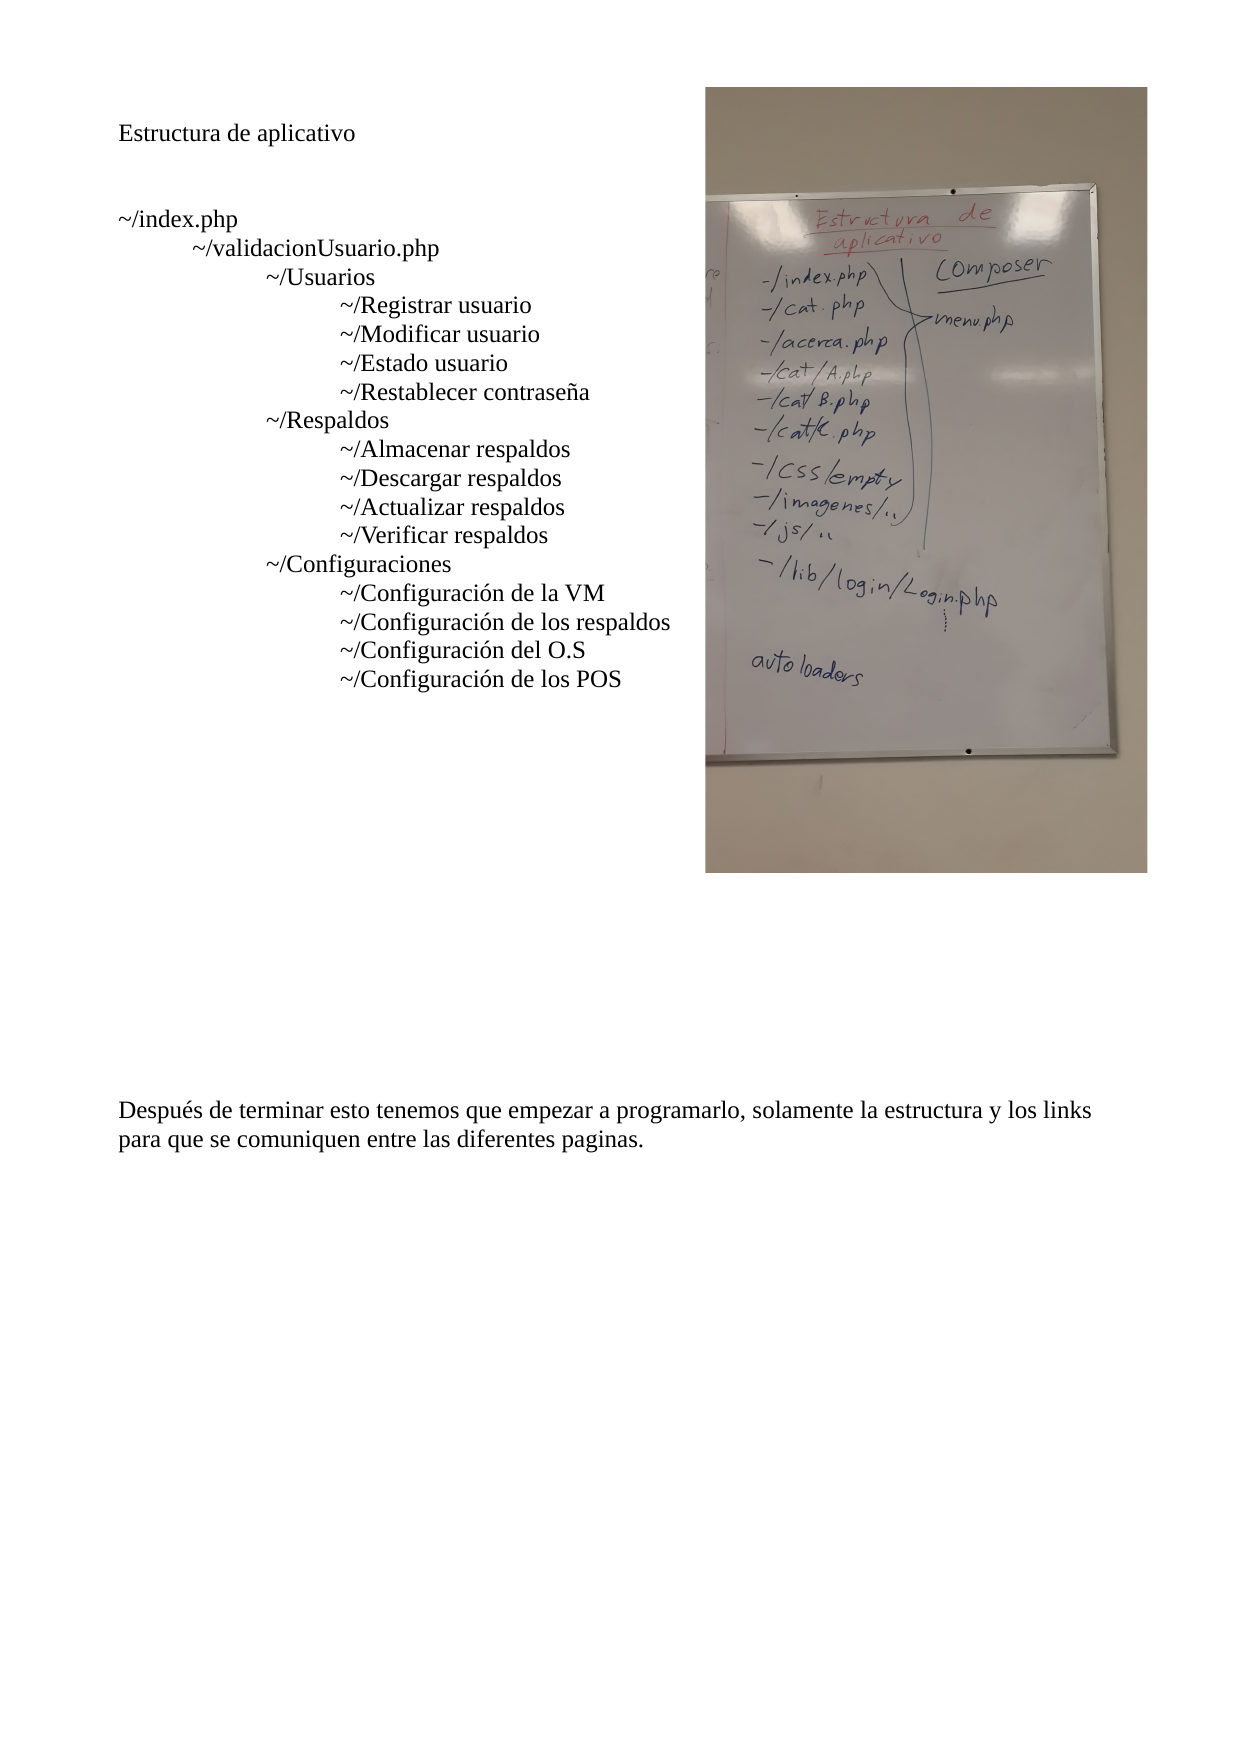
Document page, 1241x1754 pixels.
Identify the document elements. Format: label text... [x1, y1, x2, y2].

text ~/Configuración de los respaldos [118, 607, 705, 636]
picture [705, 87, 1148, 873]
text ~/Configuración de los POS [118, 664, 705, 693]
text ~/Configuración del O.S [118, 636, 705, 664]
text ~/Almacenar respaldos [118, 434, 705, 463]
text ~/Descargar respaldos [118, 463, 705, 492]
text ~/Verificar respaldos [118, 521, 705, 549]
text ~/Actualizar respaldos [118, 492, 705, 521]
text ~/Configuración de la VM [118, 578, 705, 607]
text ~/index.php [118, 204, 705, 233]
text ~/Configuraciones [118, 549, 705, 578]
text ~/Usuarios [118, 262, 705, 291]
text ~/validacionUsuario.php [118, 233, 705, 262]
text Estructura de aplicativo [118, 118, 705, 147]
text ~/Restablecer contraseña [118, 377, 705, 406]
text Después de terminar esto tenemos que empezar a programarlo, solamente la estructura y los links para que se comuniquen entre las diferentes paginas. [118, 1096, 1122, 1153]
text ~/Registrar usuario [118, 291, 705, 319]
text ~/Modificar usuario [118, 319, 705, 348]
text ~/Estado usuario [118, 348, 705, 377]
text ~/Respaldos [118, 406, 705, 434]
